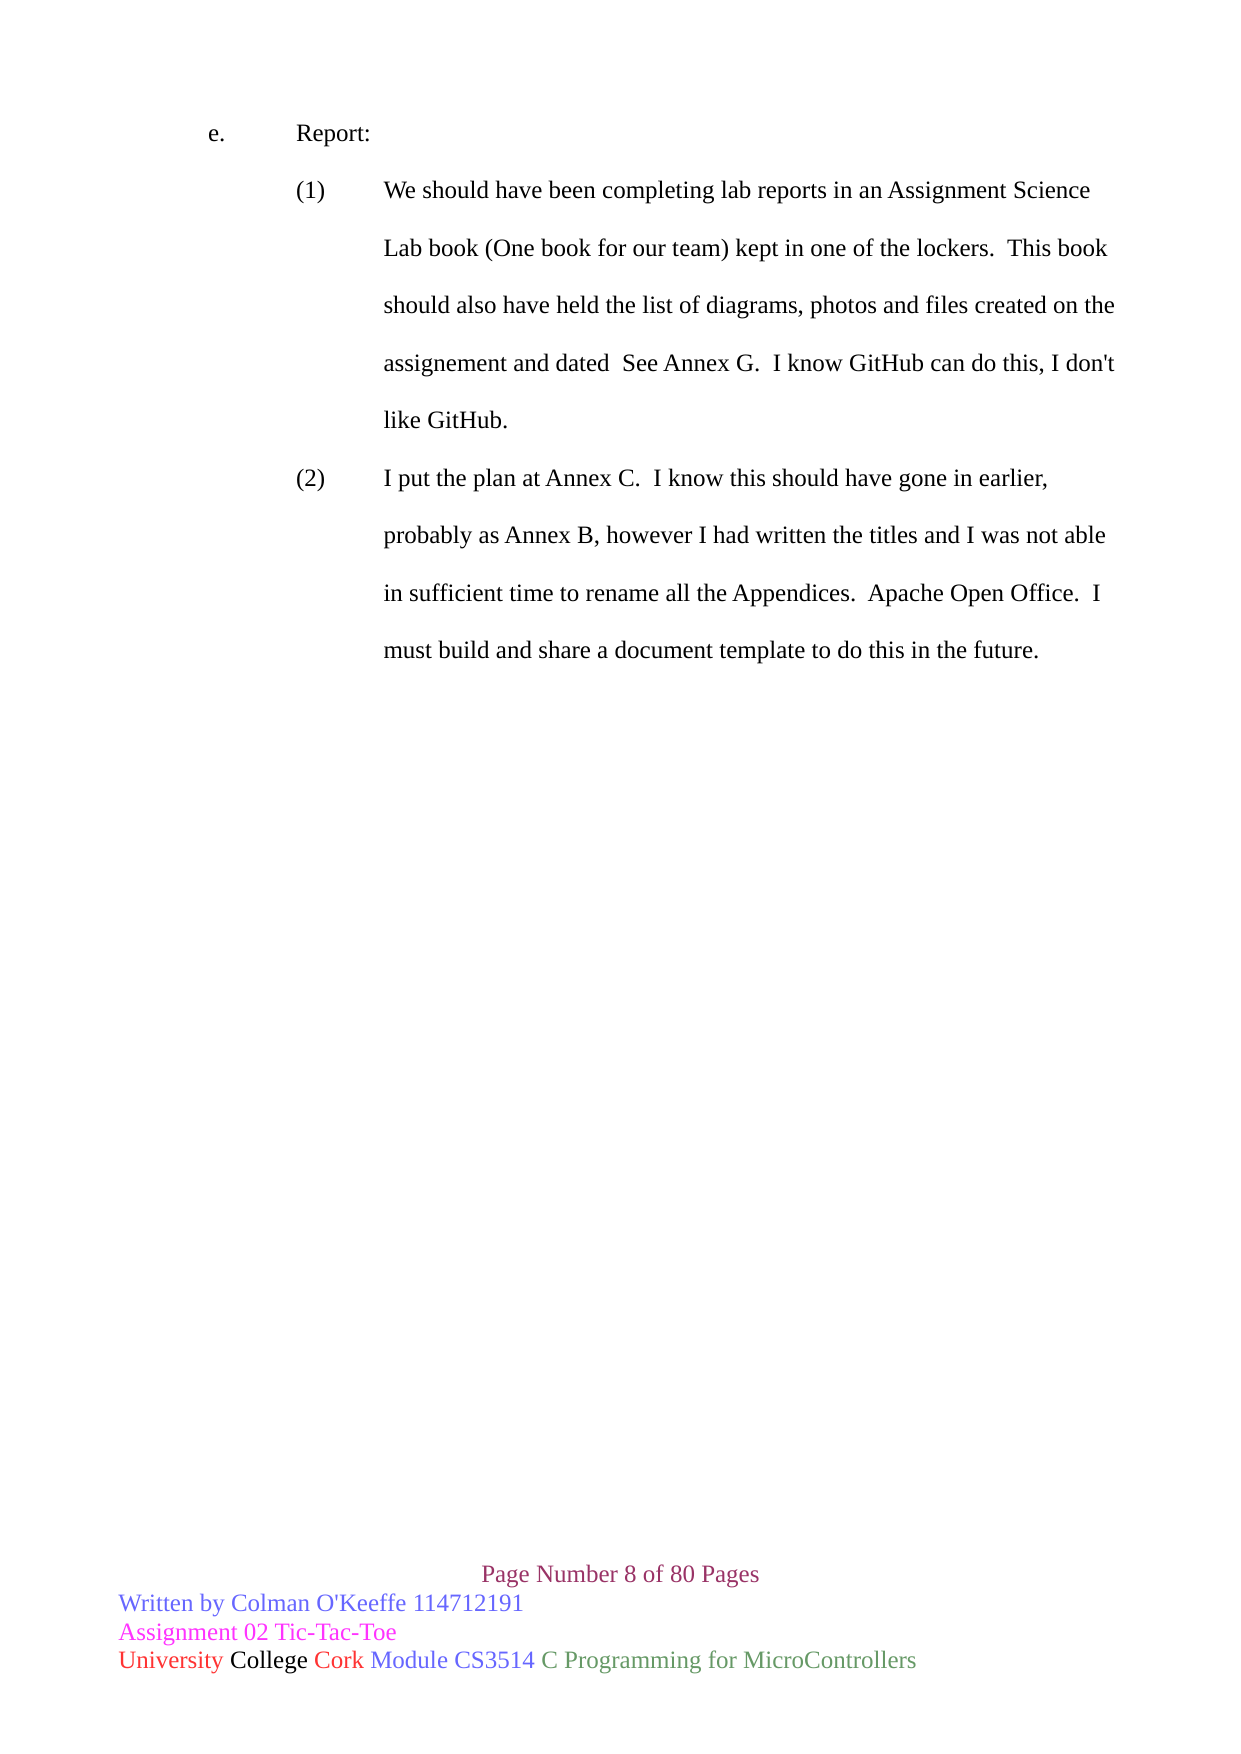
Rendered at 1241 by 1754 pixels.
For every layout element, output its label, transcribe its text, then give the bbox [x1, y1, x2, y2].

list I put the plan at Annex C. I know this should have gone in earlier, probably as Annex B, however I had written the titles and I was not able in sufficient time to rename all the Appendices. Apache Open Office. I must build and share a document template to do this in the future. [296, 463, 1122, 664]
list Report: [208, 118, 1122, 147]
list We should have been completing lab reports in an Assignment Science Lab book (One book for our team) kept in one of the lockers. This book should also have held the list of diagrams, photos and files created on the assignement and dated See Annex G. I know GitHub can do this, I don't like GitHub. [296, 176, 1122, 434]
